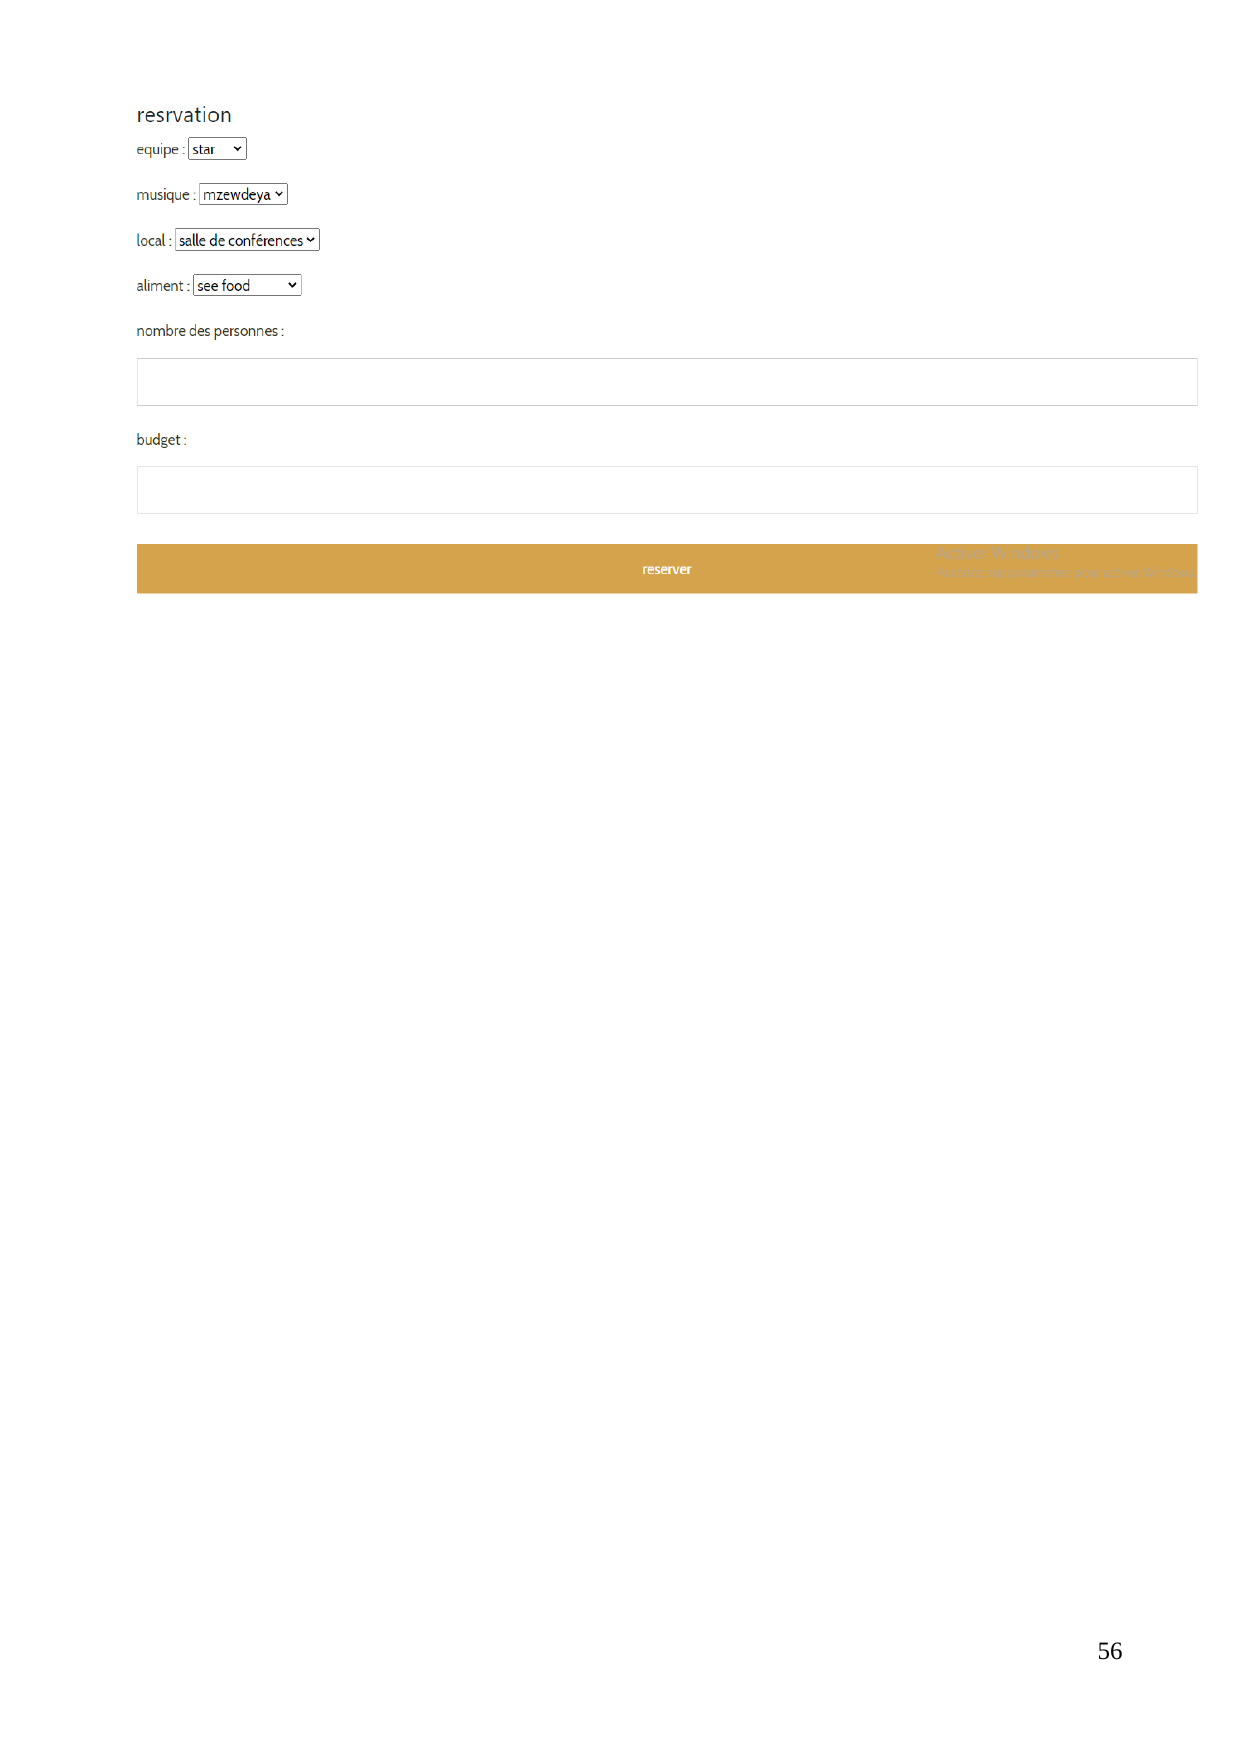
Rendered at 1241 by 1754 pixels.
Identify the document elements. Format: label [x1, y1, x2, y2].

picture [118, 75, 1222, 600]
